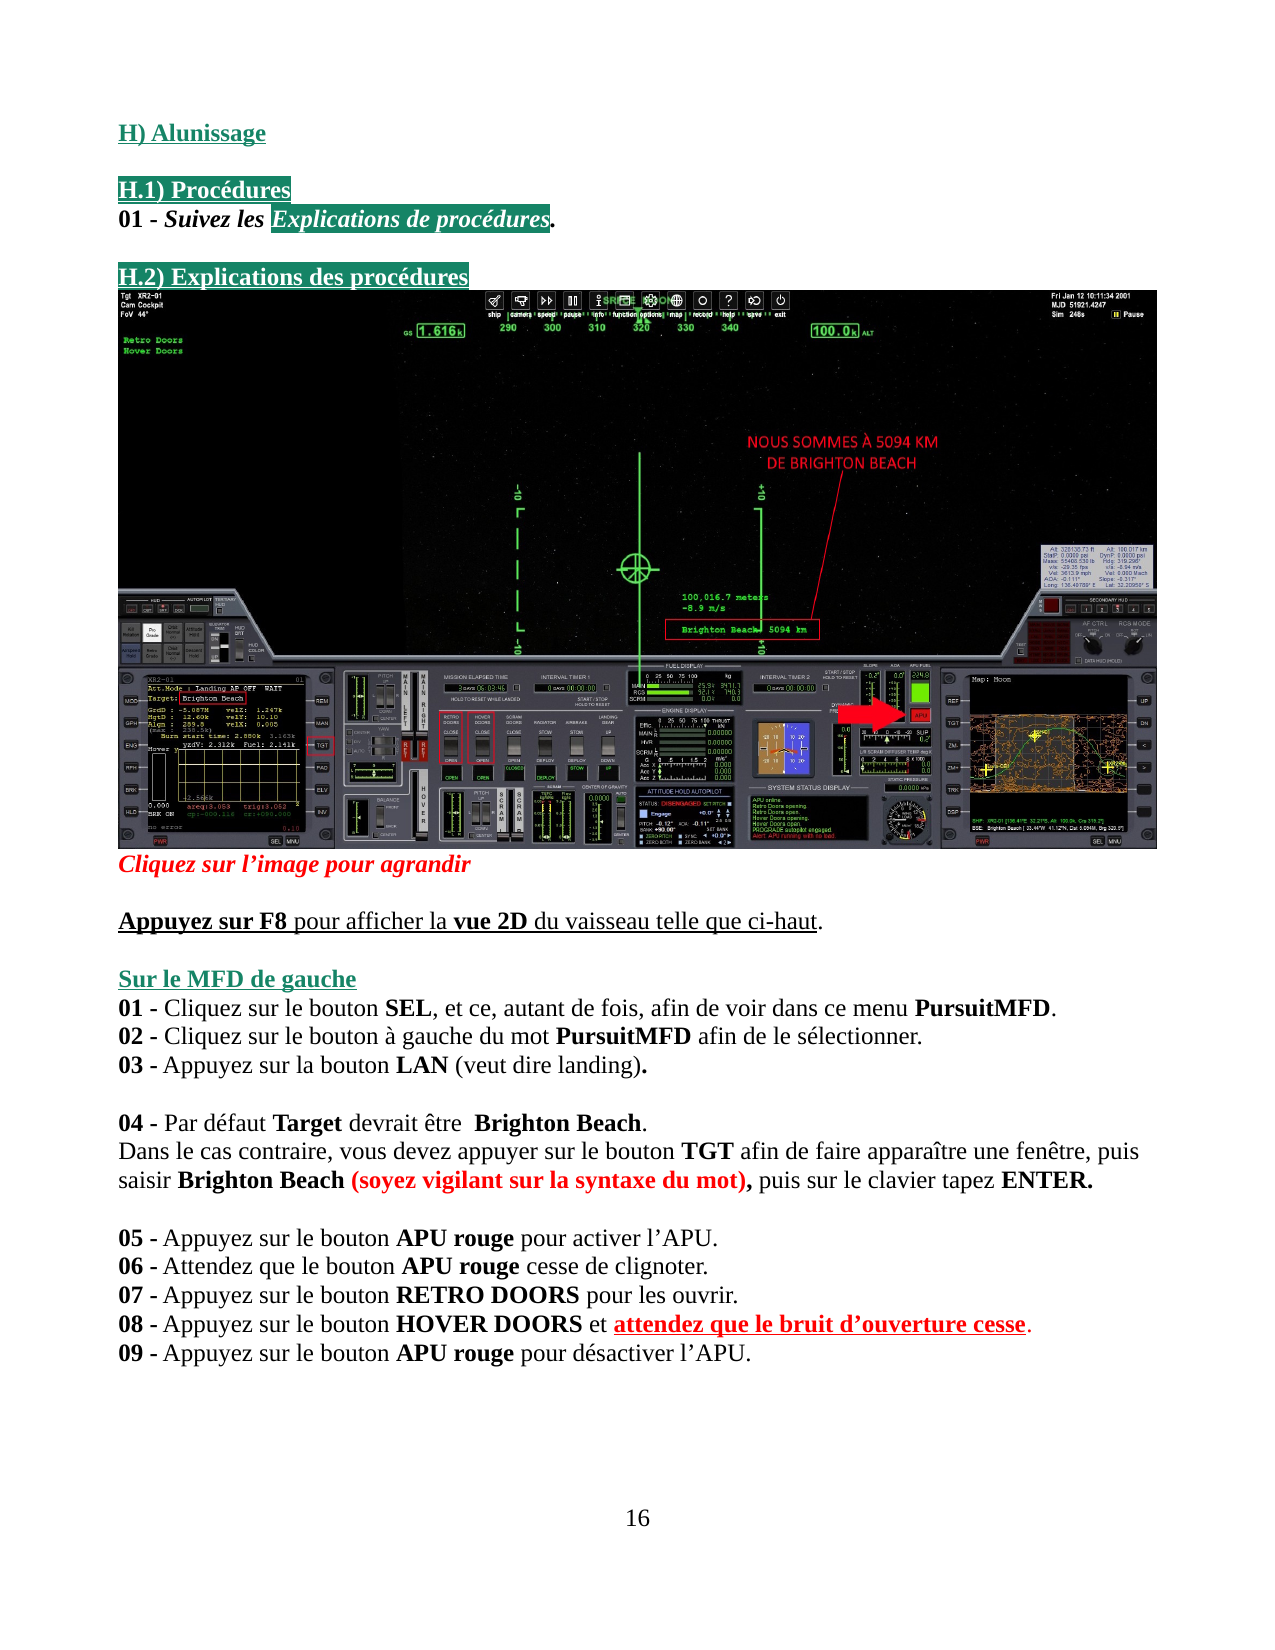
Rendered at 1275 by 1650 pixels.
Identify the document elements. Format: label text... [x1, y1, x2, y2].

text H) Alunissage [118, 118, 1157, 147]
text 08 - Appuyez sur le bouton HOVER DOORS et attendez que le bruit d’ouverture cesse. [118, 1309, 1157, 1338]
text 09 - Appuyez sur le bouton APU rouge pour désactiver l’APU. [118, 1338, 1157, 1366]
text 04 - Par défaut Target devrait être Brighton Beach. [118, 1108, 1157, 1136]
text Dans le cas contraire, vous devez appuyer sur le bouton TGT afin de faire apparaître une fenêtre, puis saisir Brighton Beach (soyez vigilant sur la syntaxe du mot), puis sur le clavier tapez ENTER. [118, 1136, 1157, 1194]
text 06 - Attendez que le bouton APU rouge cesse de clignoter. [118, 1251, 1157, 1280]
picture [118, 290, 1157, 849]
text H.2) Explications des procédures [118, 262, 1157, 290]
text 07 - Appuyez sur le bouton RETRO DOORS pour les ouvrir. [118, 1280, 1157, 1309]
text 01 - Cliquez sur le bouton SEL, et ce, autant de fois, afin de voir dans ce menu PursuitMFD. [118, 993, 1157, 1021]
text Sur le MFD de gauche [118, 964, 1157, 993]
text Cliquez sur l’image pour agrandir [118, 849, 1157, 878]
text Appuyez sur F8 pour afficher la vue 2D du vaisseau telle que ci-haut. [118, 906, 1157, 935]
text 05 - Appuyez sur le bouton APU rouge pour activer l’APU. [118, 1223, 1157, 1251]
text 02 - Cliquez sur le bouton à gauche du mot PursuitMFD afin de le sélectionner. [118, 1021, 1157, 1050]
text H.1) Procédures [118, 176, 1157, 204]
text 03 - Appuyez sur la bouton LAN (veut dire landing). [118, 1050, 1157, 1079]
text 01 - Suivez les Explications de procédures. [118, 204, 1157, 233]
